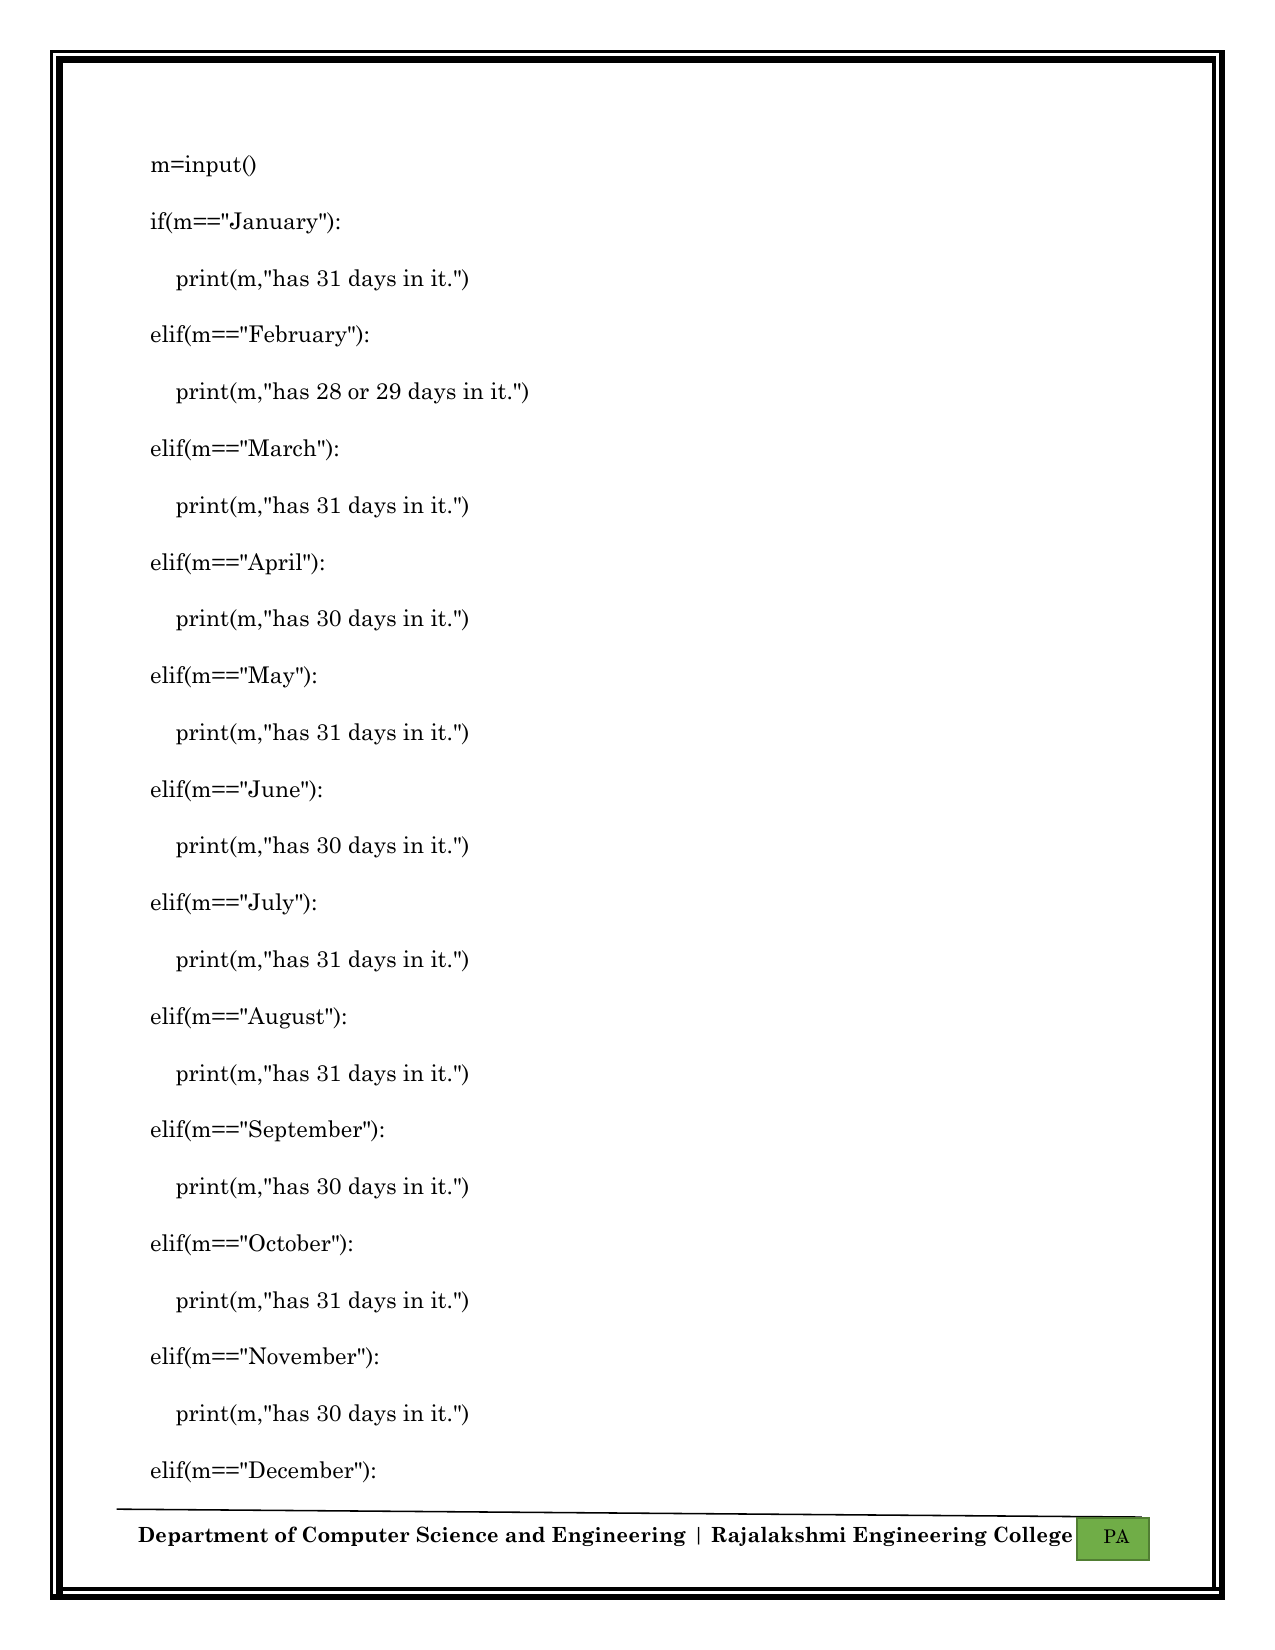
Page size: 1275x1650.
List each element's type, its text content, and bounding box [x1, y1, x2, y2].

text print(m,"has 31 days in it.") [150, 945, 1125, 972]
text print(m,"has 31 days in it.") [150, 1058, 1125, 1086]
text elif(m=="June"): [150, 774, 1125, 802]
text elif(m=="December"): [150, 1456, 1125, 1483]
text elif(m=="July"): [150, 888, 1125, 916]
text elif(m=="November"): [150, 1342, 1125, 1370]
text print(m,"has 31 days in it.") [150, 1285, 1125, 1313]
text elif(m=="May"): [150, 661, 1125, 688]
text print(m,"has 31 days in it.") [150, 718, 1125, 745]
text print(m,"has 30 days in it.") [150, 1399, 1125, 1427]
text print(m,"has 31 days in it.") [150, 491, 1125, 518]
text print(m,"has 30 days in it.") [150, 831, 1125, 859]
text print(m,"has 30 days in it.") [150, 1172, 1125, 1199]
text elif(m=="March"): [150, 434, 1125, 461]
text print(m,"has 28 or 29 days in it.") [150, 377, 1125, 405]
text print(m,"has 31 days in it.") [150, 263, 1125, 291]
text if(m=="January"): [150, 207, 1125, 234]
text elif(m=="February"): [150, 320, 1125, 348]
text m=input() [150, 150, 1125, 178]
text elif(m=="September"): [150, 1115, 1125, 1143]
text print(m,"has 30 days in it.") [150, 604, 1125, 632]
text elif(m=="October"): [150, 1229, 1125, 1256]
text elif(m=="August"): [150, 1002, 1125, 1029]
text elif(m=="April"): [150, 547, 1125, 575]
